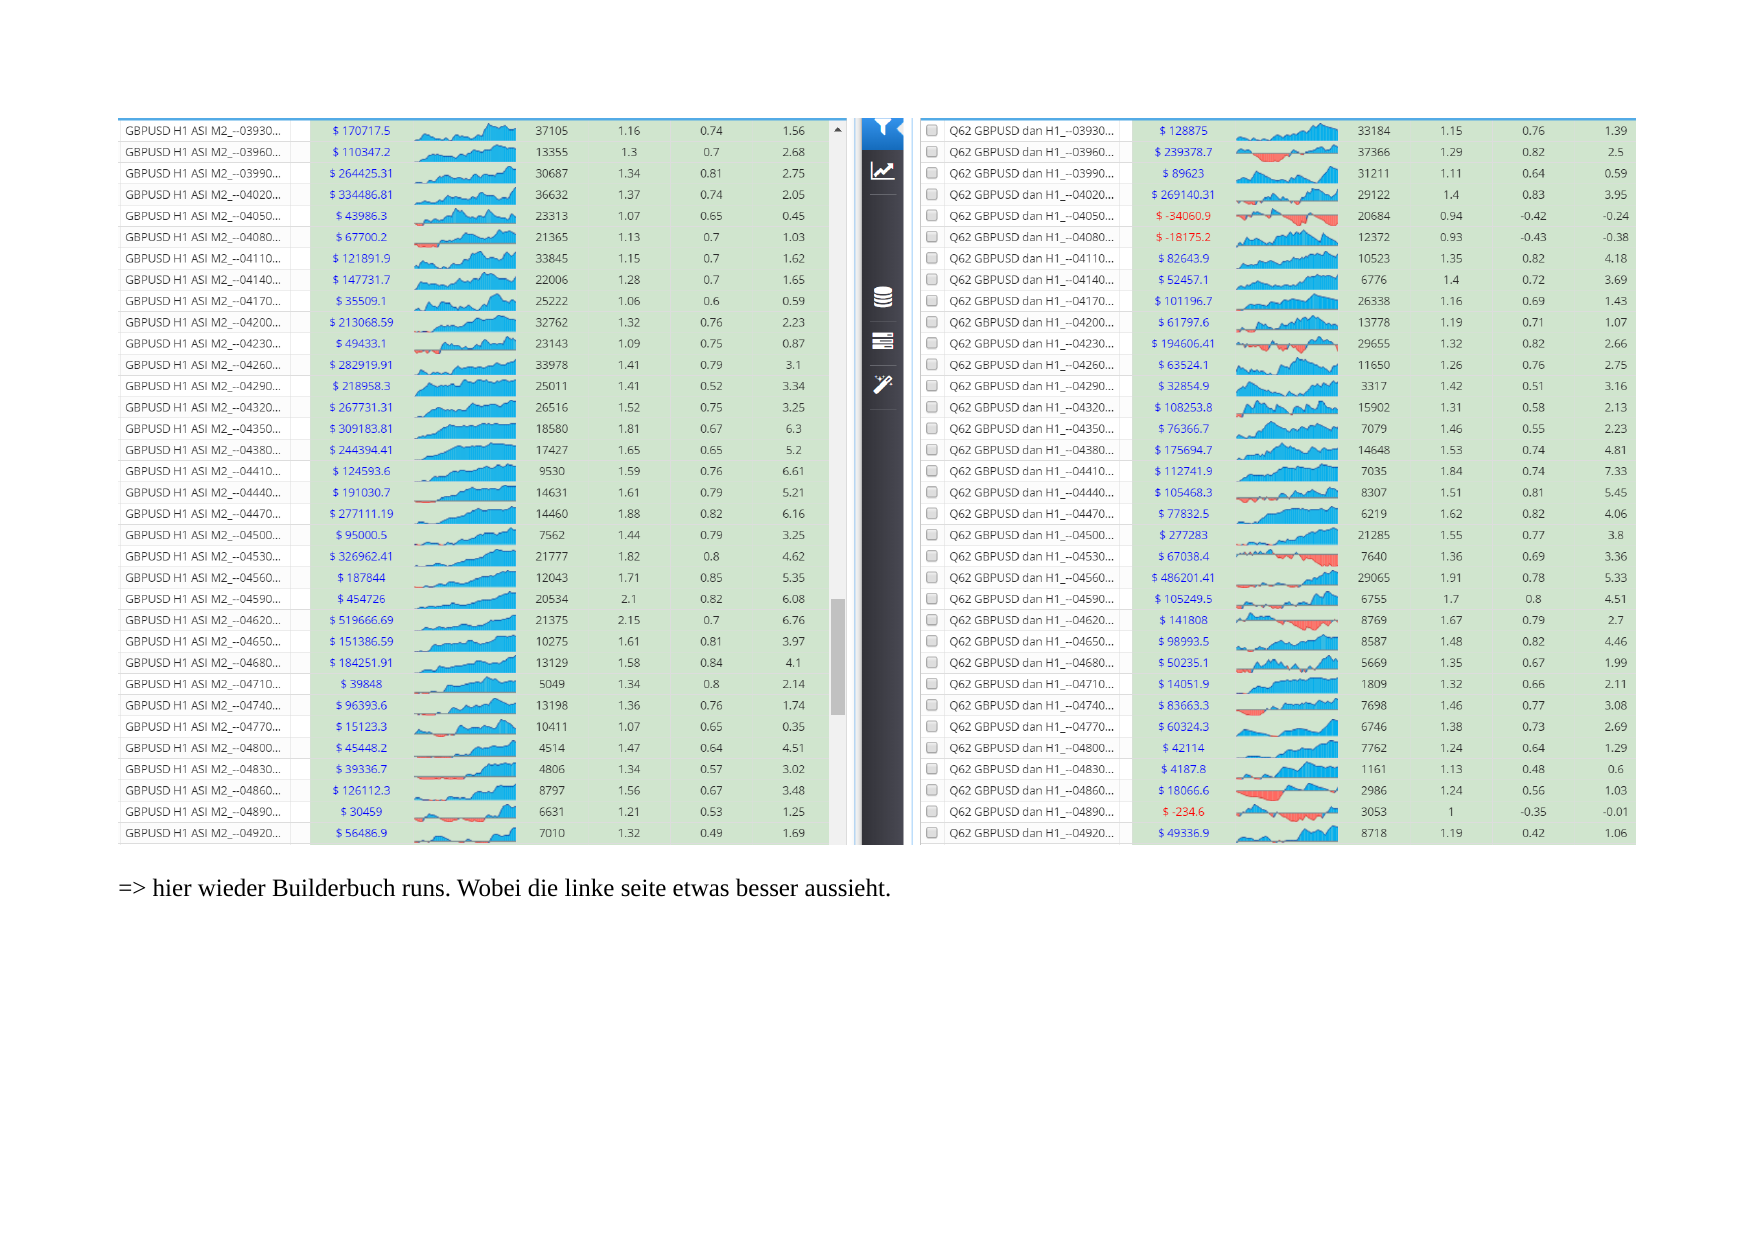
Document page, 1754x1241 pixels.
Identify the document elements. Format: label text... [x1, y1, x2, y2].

picture [118, 118, 1636, 845]
text => hier wieder Builderbuch runs. Wobei die linke seite etwas besser aussieht. [118, 873, 1636, 902]
